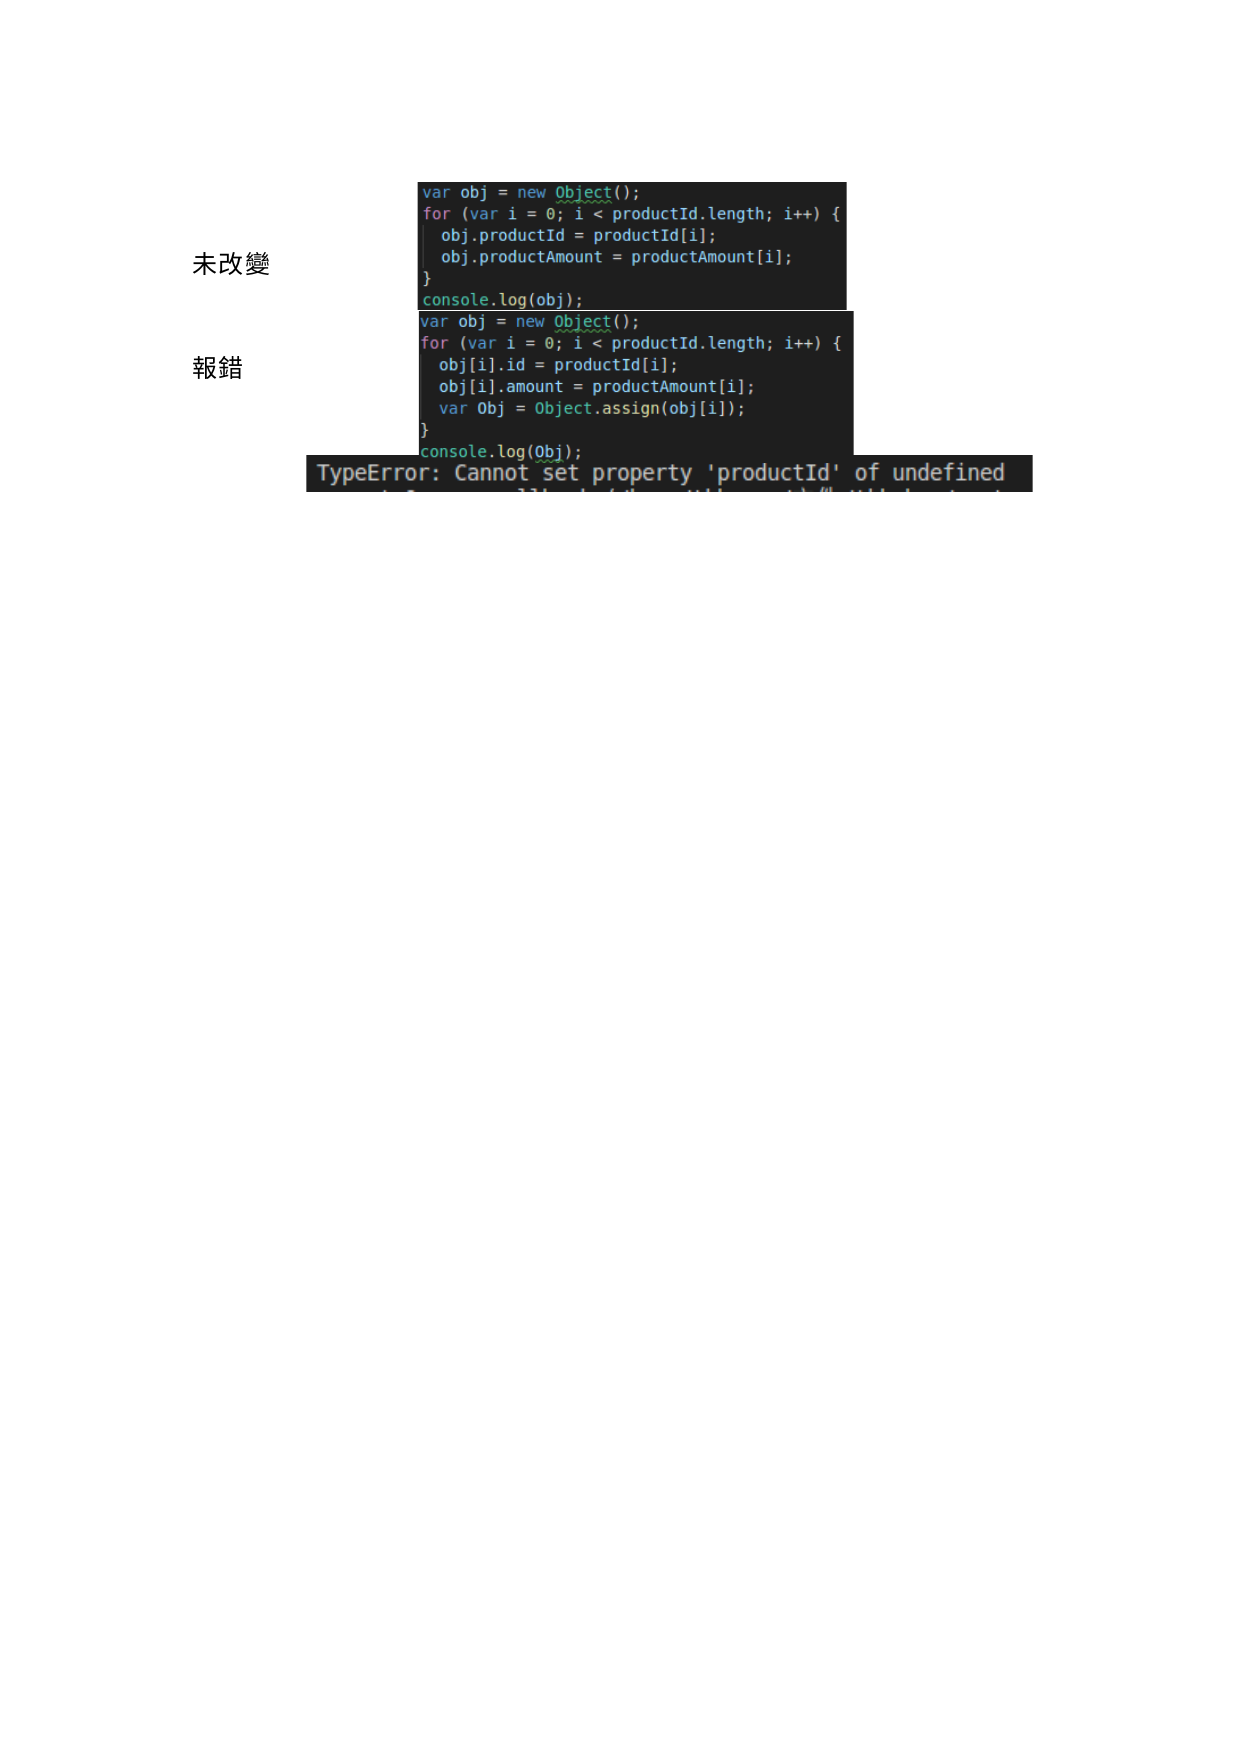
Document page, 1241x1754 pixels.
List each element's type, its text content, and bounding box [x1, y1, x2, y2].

text 報錯 [118, 349, 418, 385]
text [847, 244, 1122, 281]
picture [306, 311, 1033, 492]
text 未改變 [118, 244, 417, 281]
text [854, 349, 1122, 385]
picture [417, 182, 847, 310]
